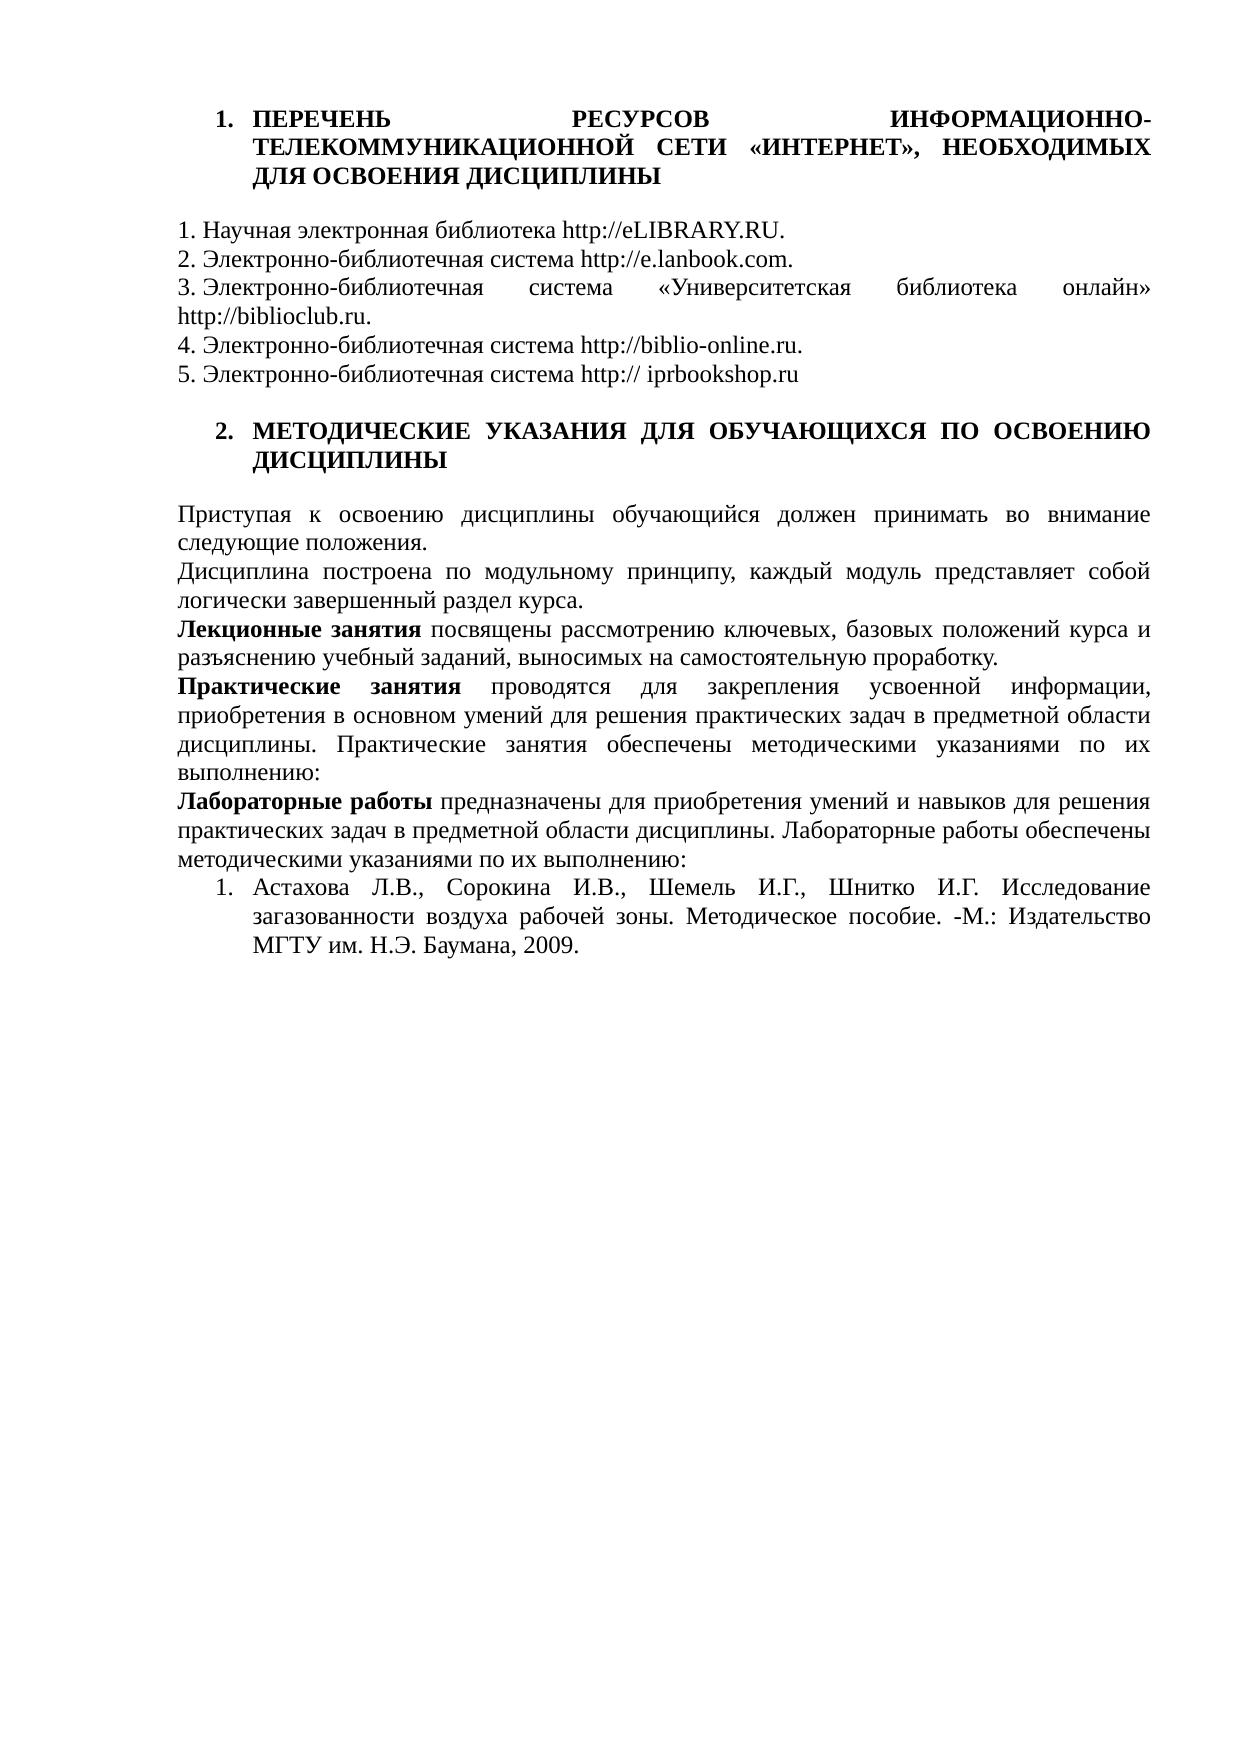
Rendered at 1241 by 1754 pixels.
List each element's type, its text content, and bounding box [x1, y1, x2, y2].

subtitle 5. Электронно-библиотечная система http:// iprbookshop.ru [177, 359, 1152, 387]
list Астахова Л.В., Сорокина И.В., Шемель И.Г., Шнитко И.Г. Исследование загазованности воздуха рабочей зоны. Методическое пособие. -М.: Издательство МГТУ им. Н.Э. Баумана, 2009. [215, 872, 1152, 959]
text Лекционные занятия посвящены рассмотрению ключевых, базовых положений курса и разъяснению учебный заданий, выносимых на самостоятельную проработку. [177, 614, 1152, 671]
text Лабораторные работы предназначены для приобретения умений и навыков для решения практических задач в предметной области дисциплины. Лабораторные работы обеспечены методическими указаниями по их выполнению: [177, 786, 1152, 872]
text Приступая к освоению дисциплины обучающийся должен принимать во внимание следующие положения. [177, 499, 1152, 556]
text Дисциплина построена по модульному принципу, каждый модуль представляет собой логически завершенный раздел курса. [177, 556, 1152, 614]
text 2. Электронно-библиотечная система http://e.lanbook.com. [177, 244, 1152, 272]
text 3. Электронно-библиотечная система «Университетская библиотека онлайн» http://biblioclub.ru. [177, 272, 1152, 330]
list Методические указания для обучающихся по освоению дисциплины [215, 416, 1152, 474]
text 1. Научная электронная библиотека http://eLIBRARY.RU. [177, 215, 1152, 244]
text 4. Электронно-библиотечная система http://biblio-online.ru. [177, 330, 1152, 359]
text Практические занятия проводятся для закрепления усвоенной информации, приобретения в основном умений для решения практических задач в предметной области дисциплины. Практические занятия обеспечены методическими указаниями по их выполнению: [177, 671, 1152, 786]
list Перечень ресурсов информационно-телекоммуникационной сети «Интернет», необходимых для освоения дисциплины [215, 104, 1152, 190]
